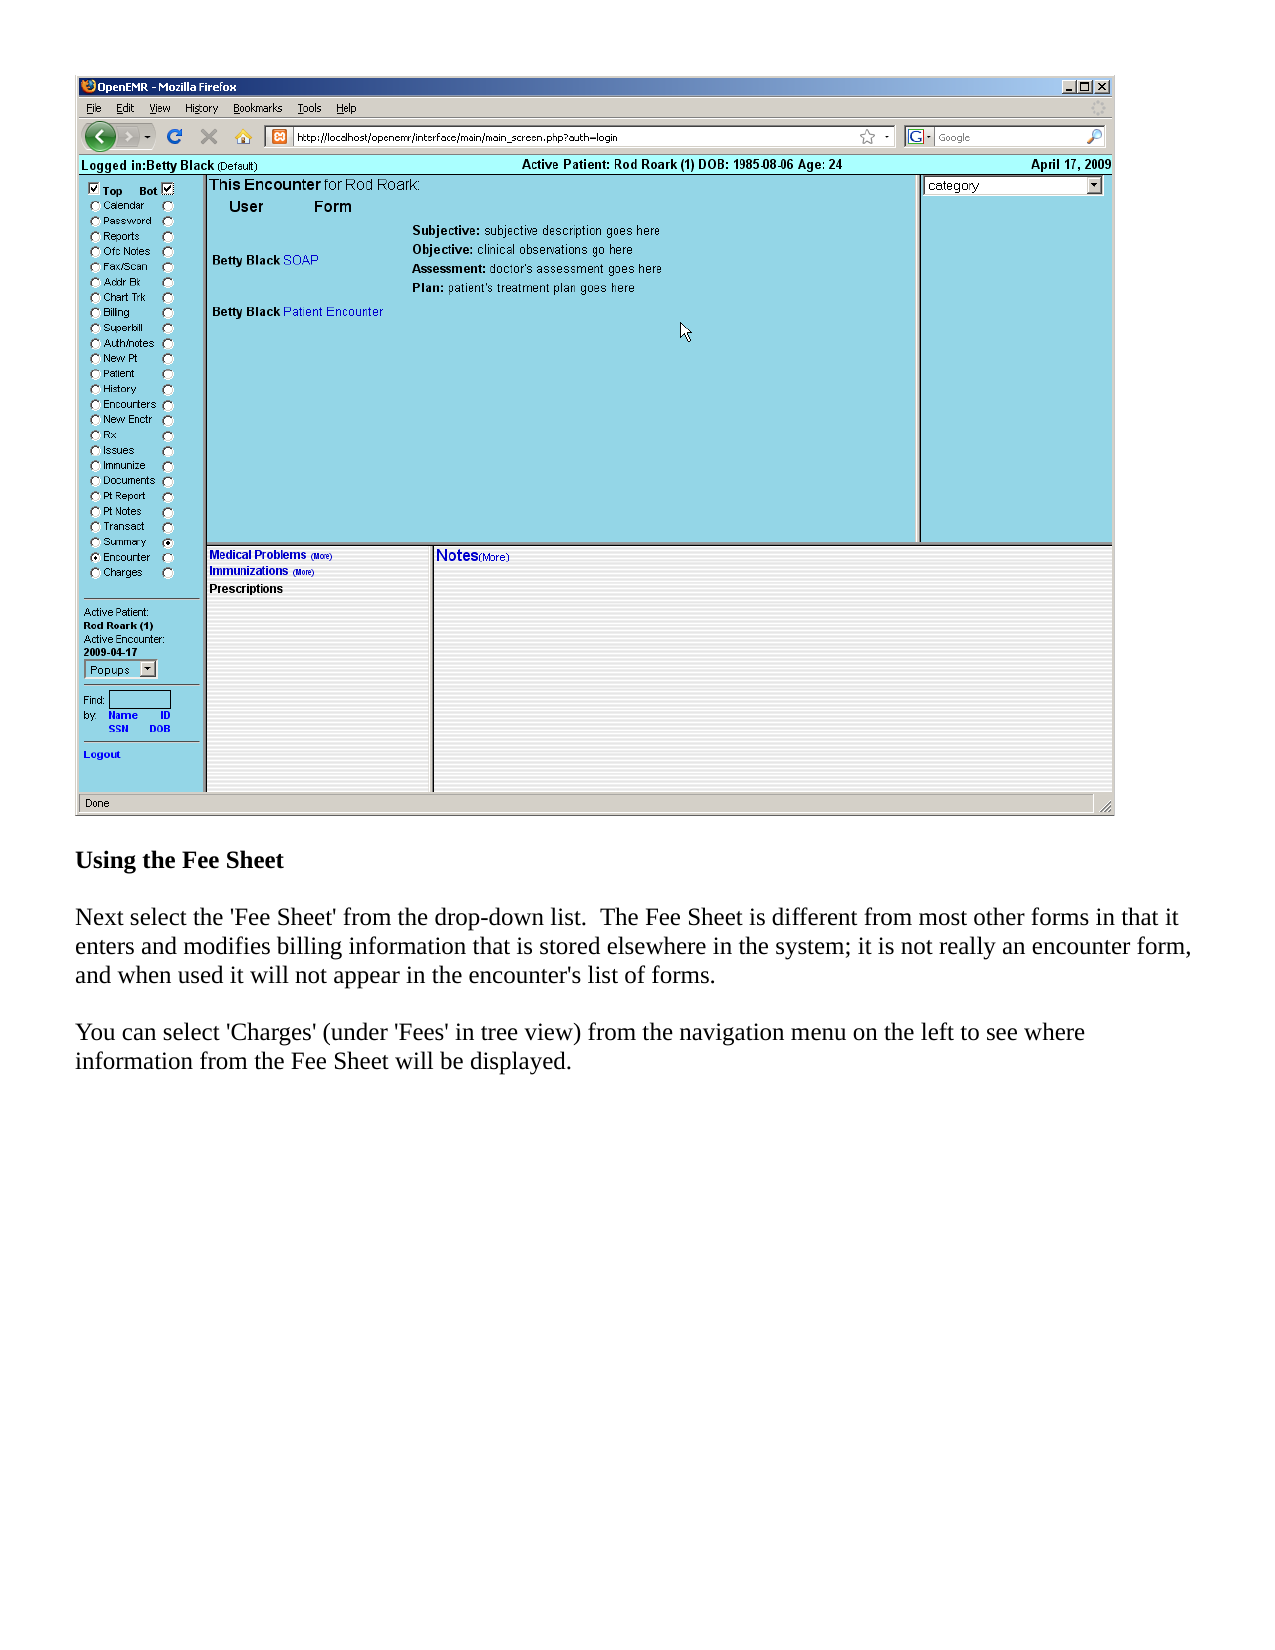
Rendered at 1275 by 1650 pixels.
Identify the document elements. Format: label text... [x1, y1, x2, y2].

text Next select the 'Fee Sheet' from the drop-down list. The Fee Sheet is different from most other forms in that it enters and modifies billing information that is stored elsewhere in the system; it is not really an encounter form, and when used it will not appear in the encounter's list of forms. [75, 902, 1200, 988]
text You can select 'Charges' (under 'Fees' in tree view) from the navigation menu on the left to see where information from the Fee Sheet will be displayed. [75, 1017, 1200, 1075]
text Using the Fee Sheet [75, 845, 1200, 873]
picture [75, 75, 1115, 816]
